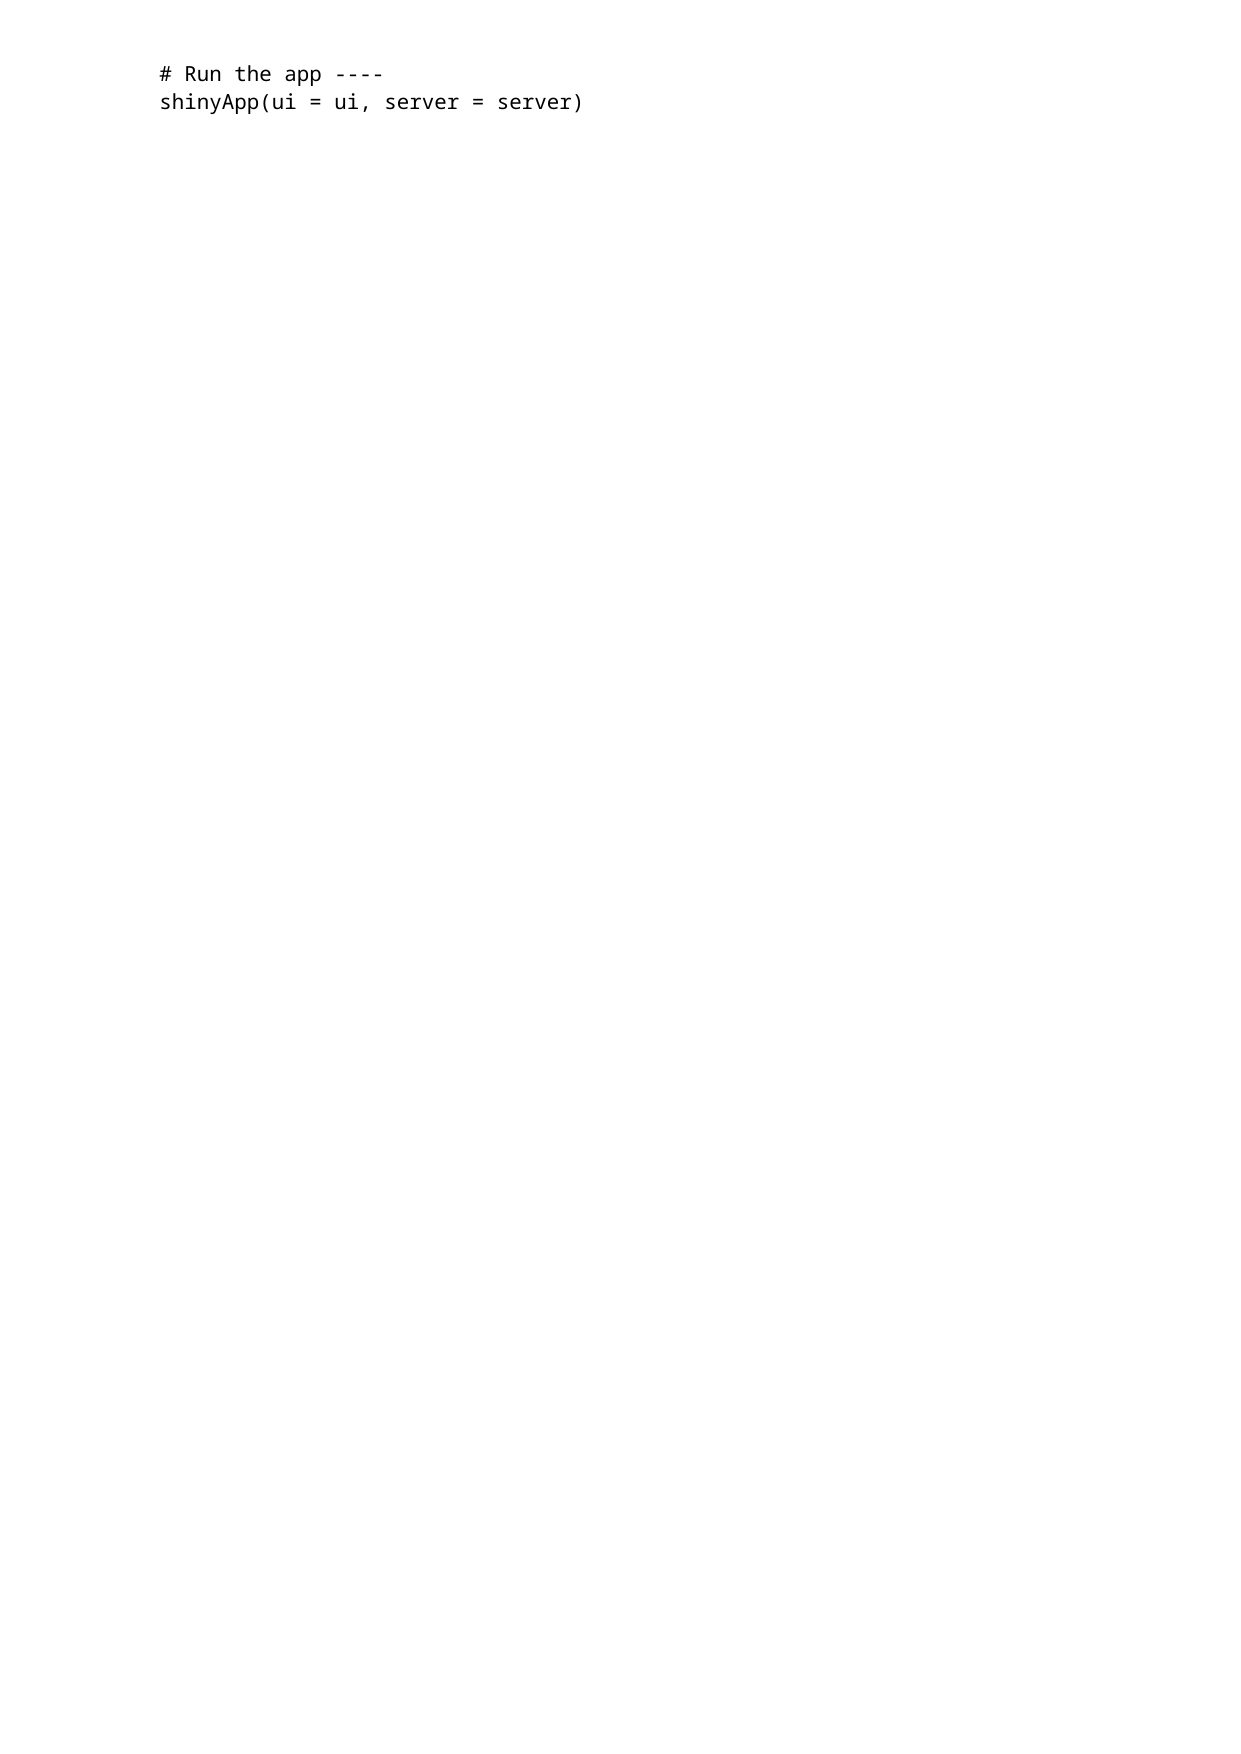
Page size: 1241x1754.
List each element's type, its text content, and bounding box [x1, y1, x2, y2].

text # Run the app ---- [59, 59, 1181, 87]
text shinyApp(ui = ui, server = server) [59, 87, 1181, 116]
